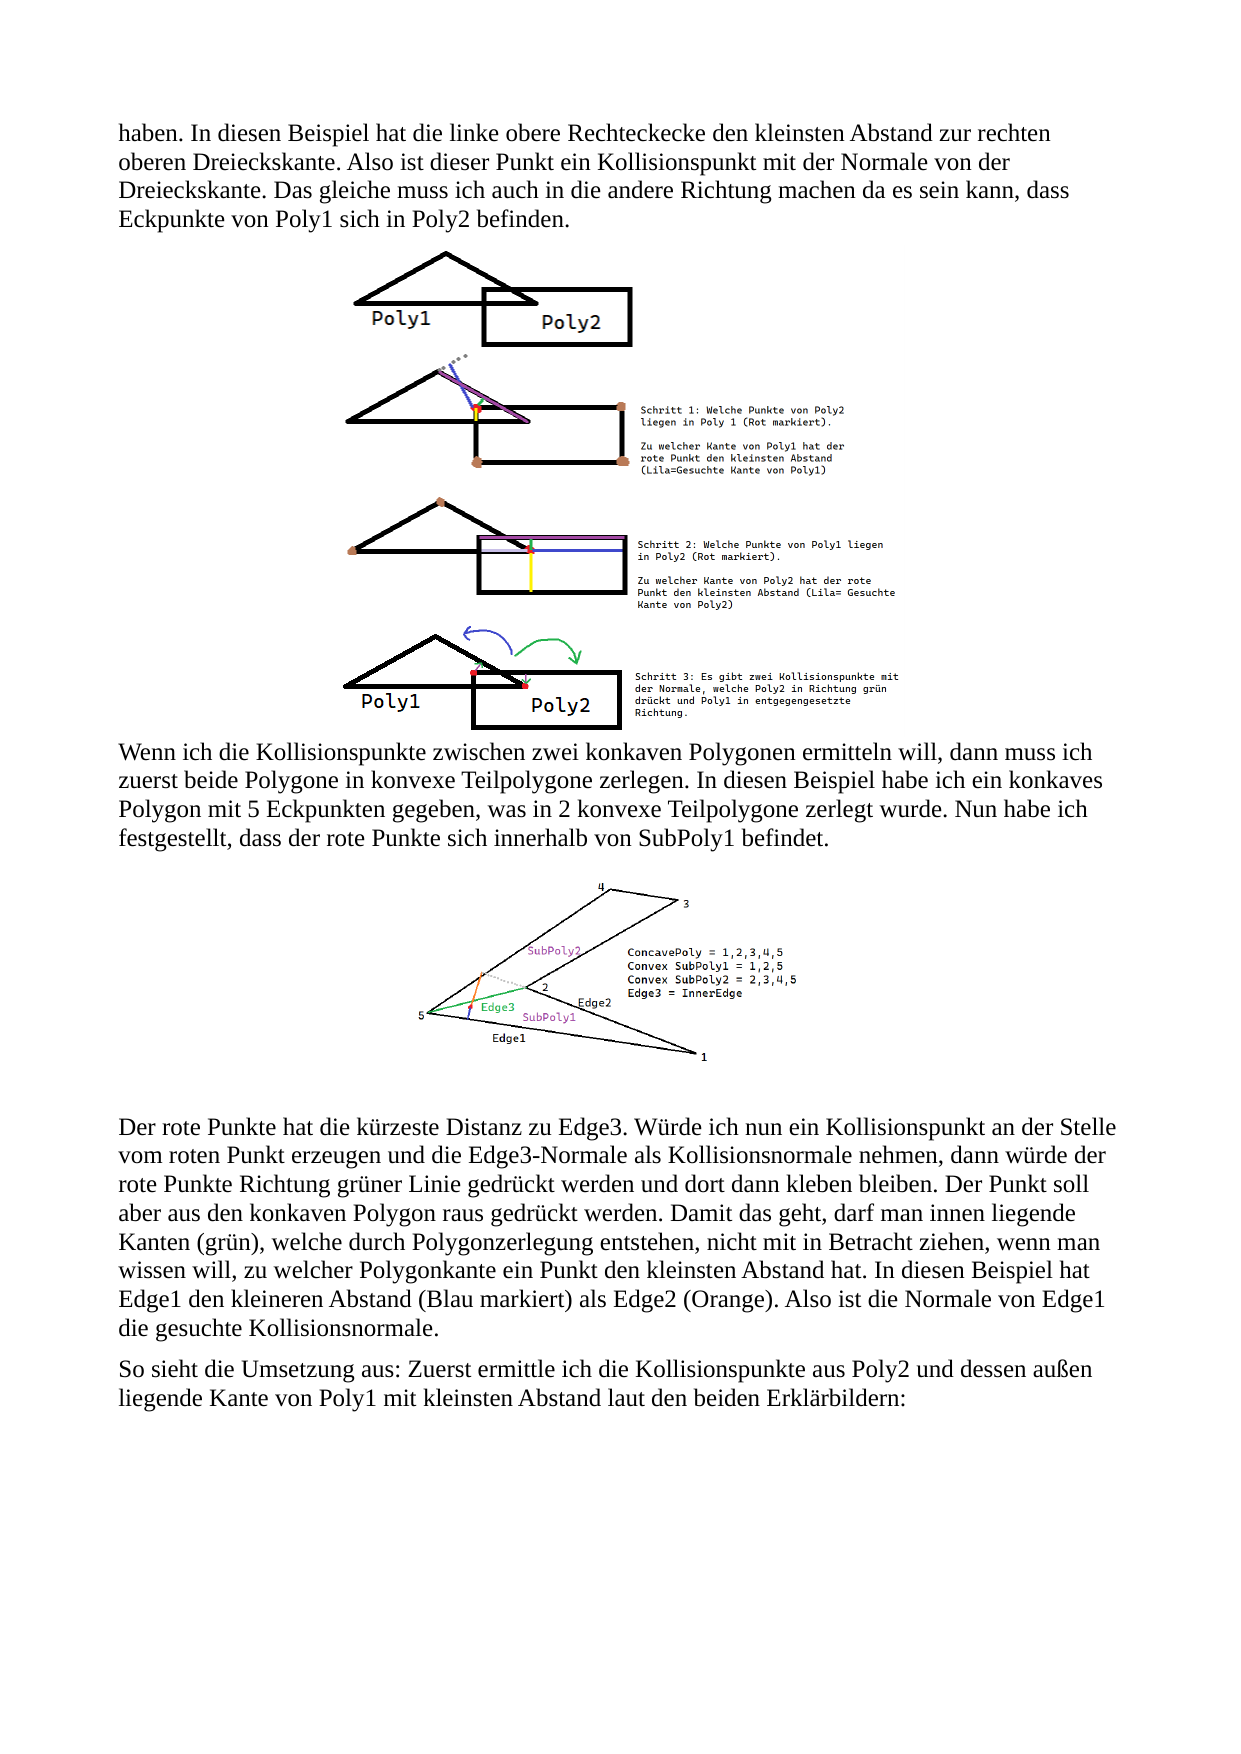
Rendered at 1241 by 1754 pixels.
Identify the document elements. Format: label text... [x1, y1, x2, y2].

picture [335, 245, 905, 737]
text Wenn ich die Kollisionspunkte zwischen zwei konkaven Polygonen ermitteln will, dann muss ich zuerst beide Polygone in konvexe Teilpolygone zerlegen. In diesen Beispiel habe ich ein konkaves Polygon mit 5 Eckpunkten gegeben, was in 2 konvexe Teilpolygone zerlegt wurde. Nun habe ich festgestellt, dass der rote Punkte sich innerhalb von SubPoly1 befindet. [118, 246, 1122, 852]
text haben. In diesen Beispiel hat die linke obere Rechteckecke den kleinsten Abstand zur rechten oberen Dreieckskante. Also ist dieser Punkt ein Kollisionspunkt mit der Normale von der Dreieckskante. Das gleiche muss ich auch in die andere Richtung machen da es sein kann, dass Eckpunkte von Poly1 sich in Poly2 befinden. [118, 118, 1122, 233]
text So sieht die Umsetzung aus: Zuerst ermittle ich die Kollisionspunkte aus Poly2 und dessen außen liegende Kante von Poly1 mit kleinsten Abstand laut den beiden Erklärbildern: [118, 1354, 1122, 1412]
picture [416, 864, 824, 1071]
text Der rote Punkte hat die kürzeste Distanz zu Edge3. Würde ich nun ein Kollisionspunkt an der Stelle vom roten Punkt erzeugen und die Edge3-Normale als Kollisionsnormale nehmen, dann würde der rote Punkte Richtung grüner Linie gedrückt werden und dort dann kleben bleiben. Der Punkt soll aber aus den konkaven Polygon raus gedrückt werden. Damit das geht, darf man innen liegende Kanten (grün), welche durch Polygonzerlegung entstehen, nicht mit in Betracht ziehen, wenn man wissen will, zu welcher Polygonkante ein Punkt den kleinsten Abstand hat. In diesen Beispiel hat Edge1 den kleineren Abstand (Blau markiert) als Edge2 (Orange). Also ist die Normale von Edge1 die gesuchte Kollisionsnormale. [118, 1112, 1122, 1342]
